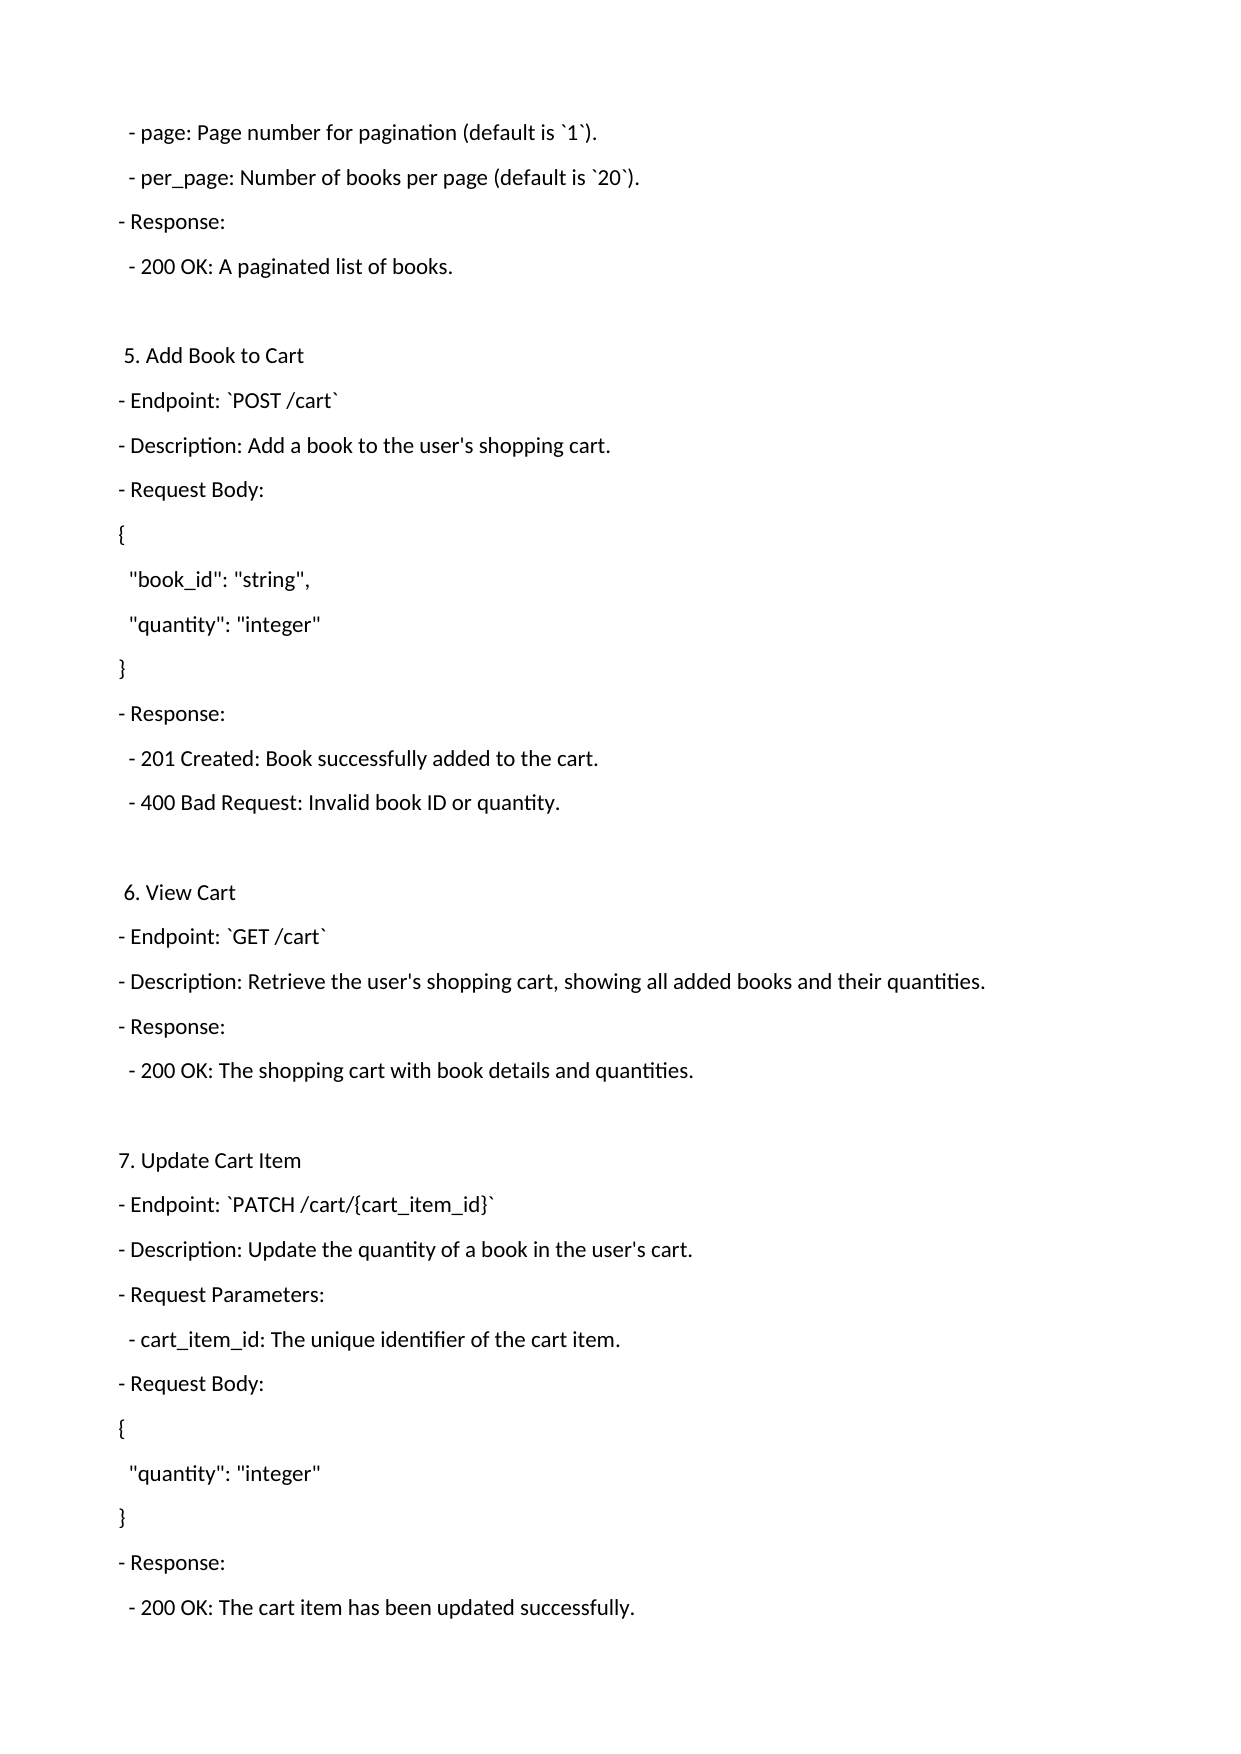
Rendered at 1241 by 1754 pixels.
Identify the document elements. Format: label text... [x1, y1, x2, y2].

text - Endpoint: `PATCH /cart/{cart_item_id}` [118, 1191, 1122, 1219]
text - 400 Bad Request: Invalid book ID or quantity. [118, 788, 1122, 816]
text - page: Page number for pagination (default is `1`). [118, 118, 1122, 146]
text "book_id": "string", [118, 565, 1122, 593]
text } [118, 654, 1122, 682]
text "quantity": "integer" [118, 610, 1122, 638]
text - Description: Retrieve the user's shopping cart, showing all added books and their quantities. [118, 967, 1122, 995]
text - Request Parameters: [118, 1280, 1122, 1308]
text - Response: [118, 1548, 1122, 1576]
text - Endpoint: `POST /cart` [118, 386, 1122, 414]
text 6. View Cart [118, 878, 1122, 906]
text - Description: Update the quantity of a book in the user's cart. [118, 1235, 1122, 1263]
text 7. Update Cart Item [118, 1146, 1122, 1174]
text - 201 Created: Book successfully added to the cart. [118, 744, 1122, 772]
text { [118, 1414, 1122, 1442]
text - Response: [118, 1012, 1122, 1040]
text - Request Body: [118, 476, 1122, 504]
text - 200 OK: The shopping cart with book details and quantities. [118, 1057, 1122, 1084]
text 5. Add Book to Cart [118, 342, 1122, 369]
text - Request Body: [118, 1369, 1122, 1397]
text "quantity": "integer" [118, 1459, 1122, 1487]
text } [118, 1503, 1122, 1531]
text - Response: [118, 207, 1122, 236]
text - Description: Add a book to the user's shopping cart. [118, 431, 1122, 459]
text - cart_item_id: The unique identifier of the cart item. [118, 1325, 1122, 1353]
text - Endpoint: `GET /cart` [118, 922, 1122, 951]
text - 200 OK: A paginated list of books. [118, 252, 1122, 280]
text - 200 OK: The cart item has been updated successfully. [118, 1593, 1122, 1621]
text { [118, 520, 1122, 548]
text - Response: [118, 699, 1122, 727]
text - per_page: Number of books per page (default is `20`). [118, 163, 1122, 191]
